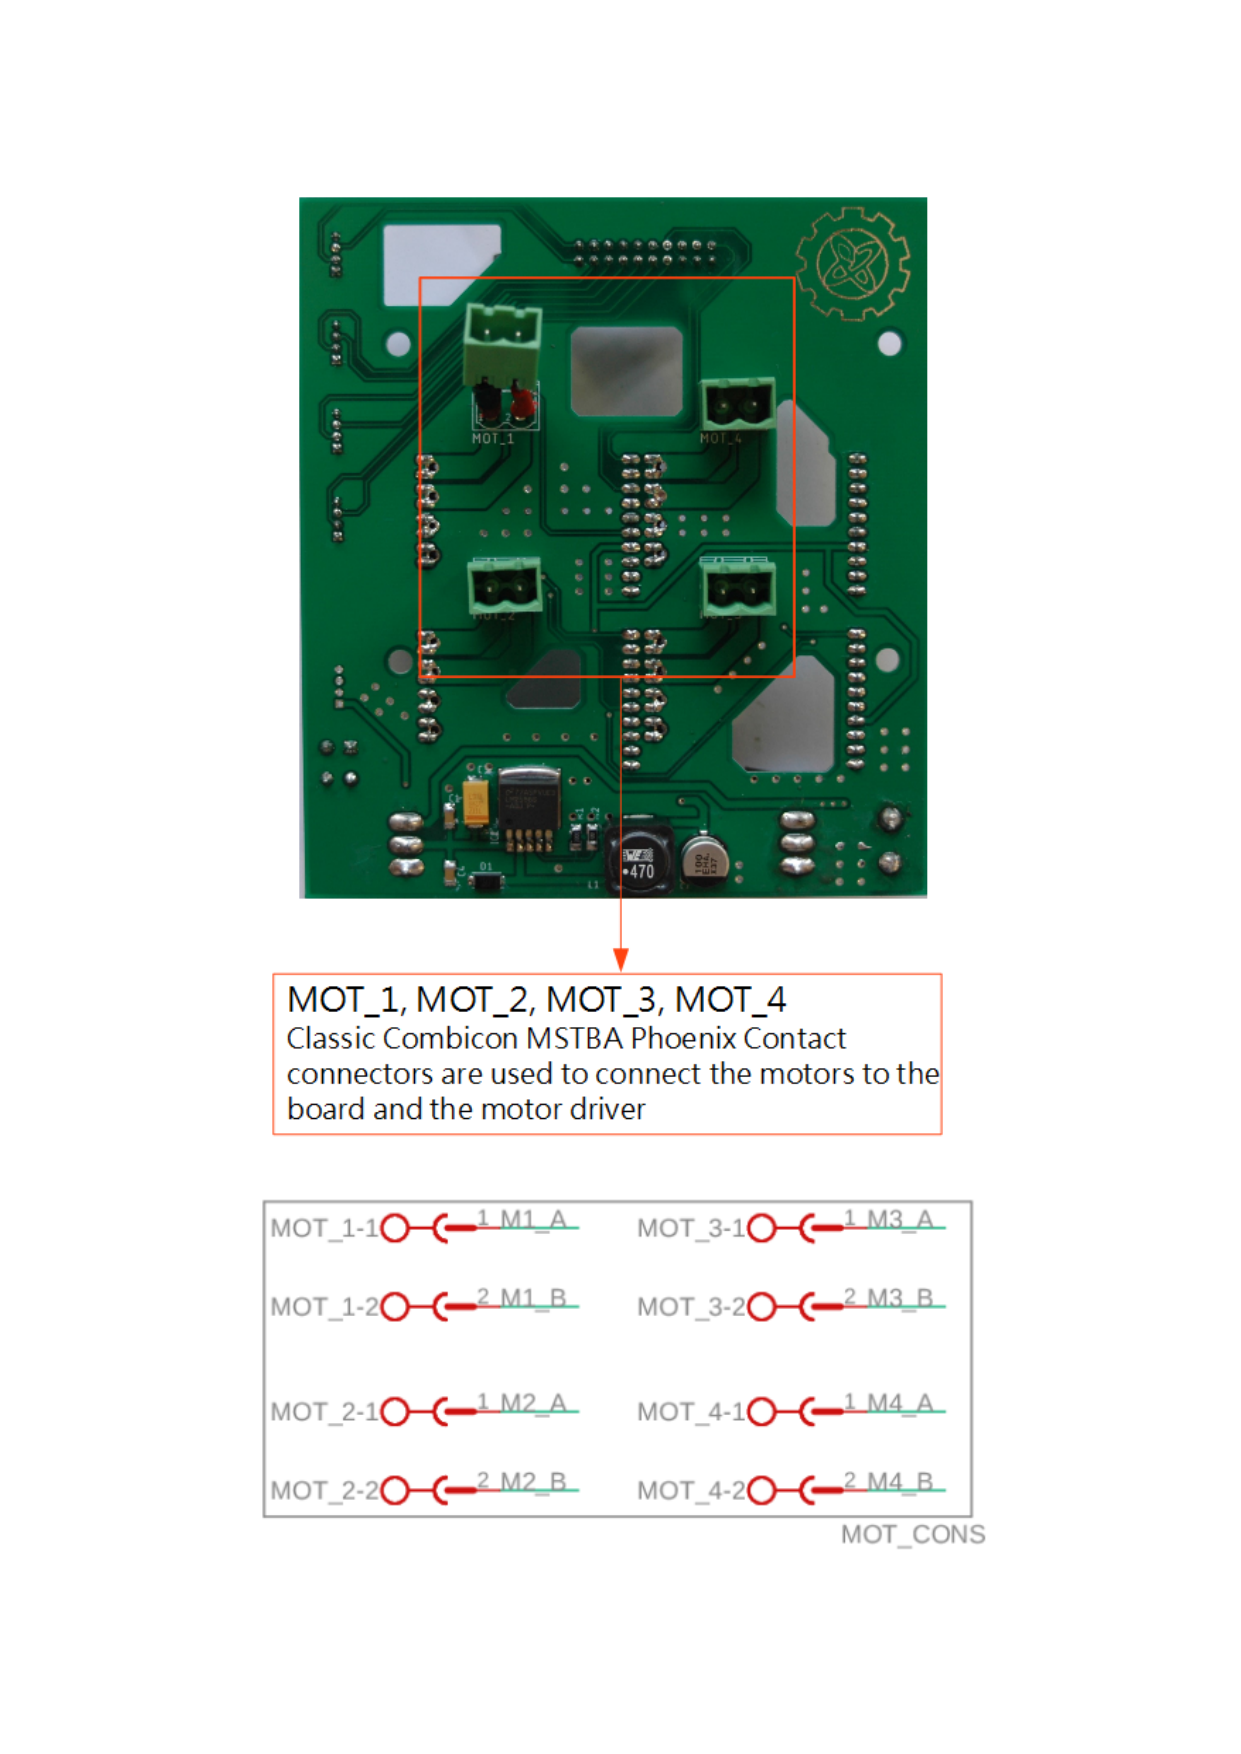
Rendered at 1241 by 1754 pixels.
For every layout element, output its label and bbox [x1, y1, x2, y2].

picture [59, 90, 1182, 1678]
